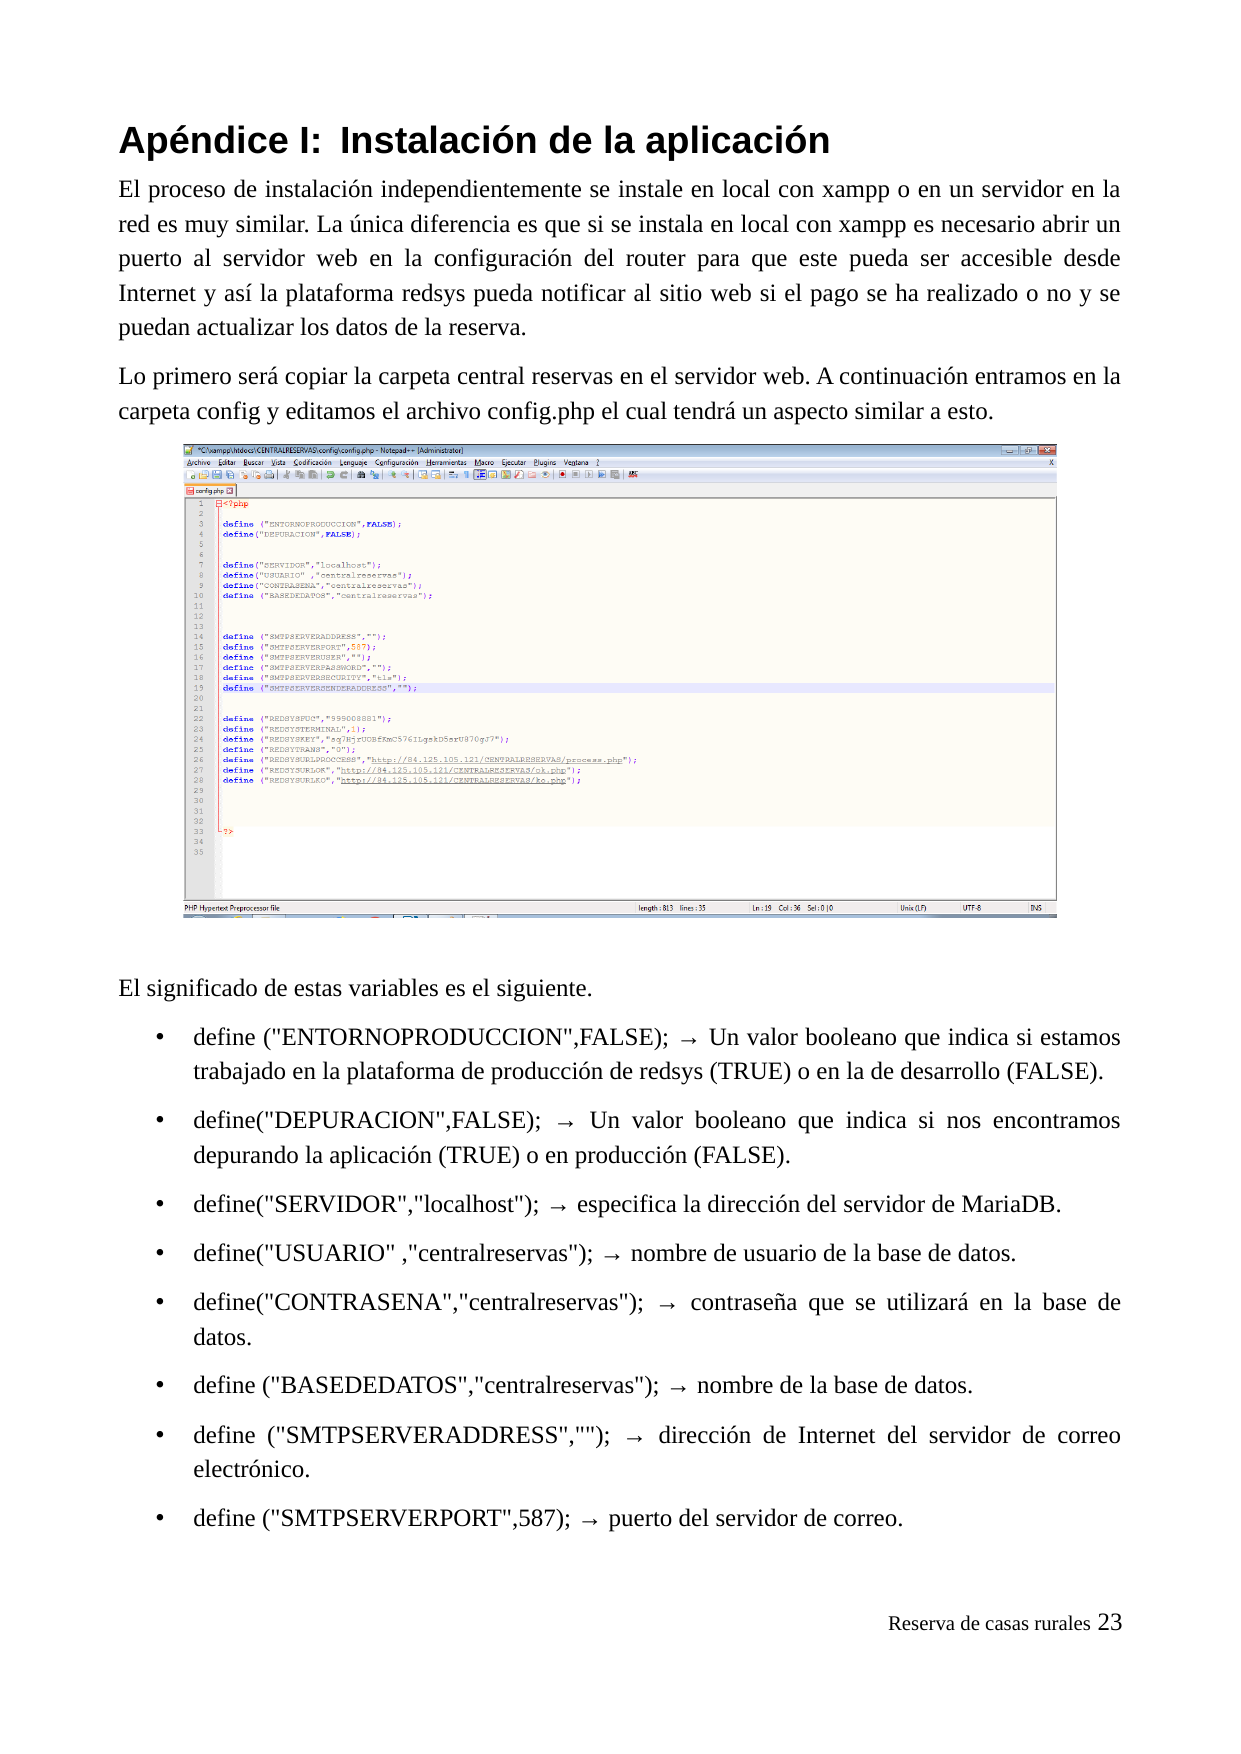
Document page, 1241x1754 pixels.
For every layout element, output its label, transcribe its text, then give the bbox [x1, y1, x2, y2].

list define ("ENTORNOPRODUCCION",FALSE); → Un valor booleano que indica si estamos trabajado en la plataforma de producción de redsys (TRUE) o en la de desarrollo (FALSE). [156, 1022, 1122, 1085]
list define("SERVIDOR","localhost"); → especifica la dirección del servidor de MariaDB. [156, 1189, 1122, 1218]
list define ("SMTPSERVERADDRESS",""); → dirección de Internet del servidor de correo electrónico. [156, 1420, 1122, 1483]
list define("DEPURACION",FALSE); → Un valor booleano que indica si nos encontramos depurando la aplicación (TRUE) o en producción (FALSE). [156, 1105, 1122, 1169]
list define ("BASEDEDATOS","centralreservas"); → nombre de la base de datos. [156, 1371, 1122, 1399]
list define("CONTRASENA","centralreservas"); → contraseña que se utilizará en la base de datos. [156, 1287, 1122, 1350]
picture [183, 444, 1057, 918]
list define ("SMTPSERVERPORT",587); → puerto del servidor de correo. [156, 1503, 1122, 1532]
text El significado de estas variables es el siguiente. [118, 973, 1122, 1002]
text El proceso de instalación independientemente se instale en local con xampp o en un servidor en la red es muy similar. La única diferencia es que si se instala en local con xampp es necesario abrir un puerto al servidor web en la configuración del router para que este pueda ser accesible desde Internet y así la plataforma redsys pueda notificar al sitio web si el pago se ha realizado o no y se puedan actualizar los datos de la reserva. [118, 174, 1122, 341]
text Lo primero será copiar la carpeta central reservas en el servidor web. A continuación entramos en la carpeta config y editamos el archivo config.php el cual tendrá un aspecto similar a esto. [118, 361, 1122, 424]
list define("USUARIO" ,"centralreservas"); → nombre de usuario de la base de datos. [156, 1238, 1122, 1267]
subtitle Apéndice I: Instalación de la aplicación [118, 118, 1122, 162]
